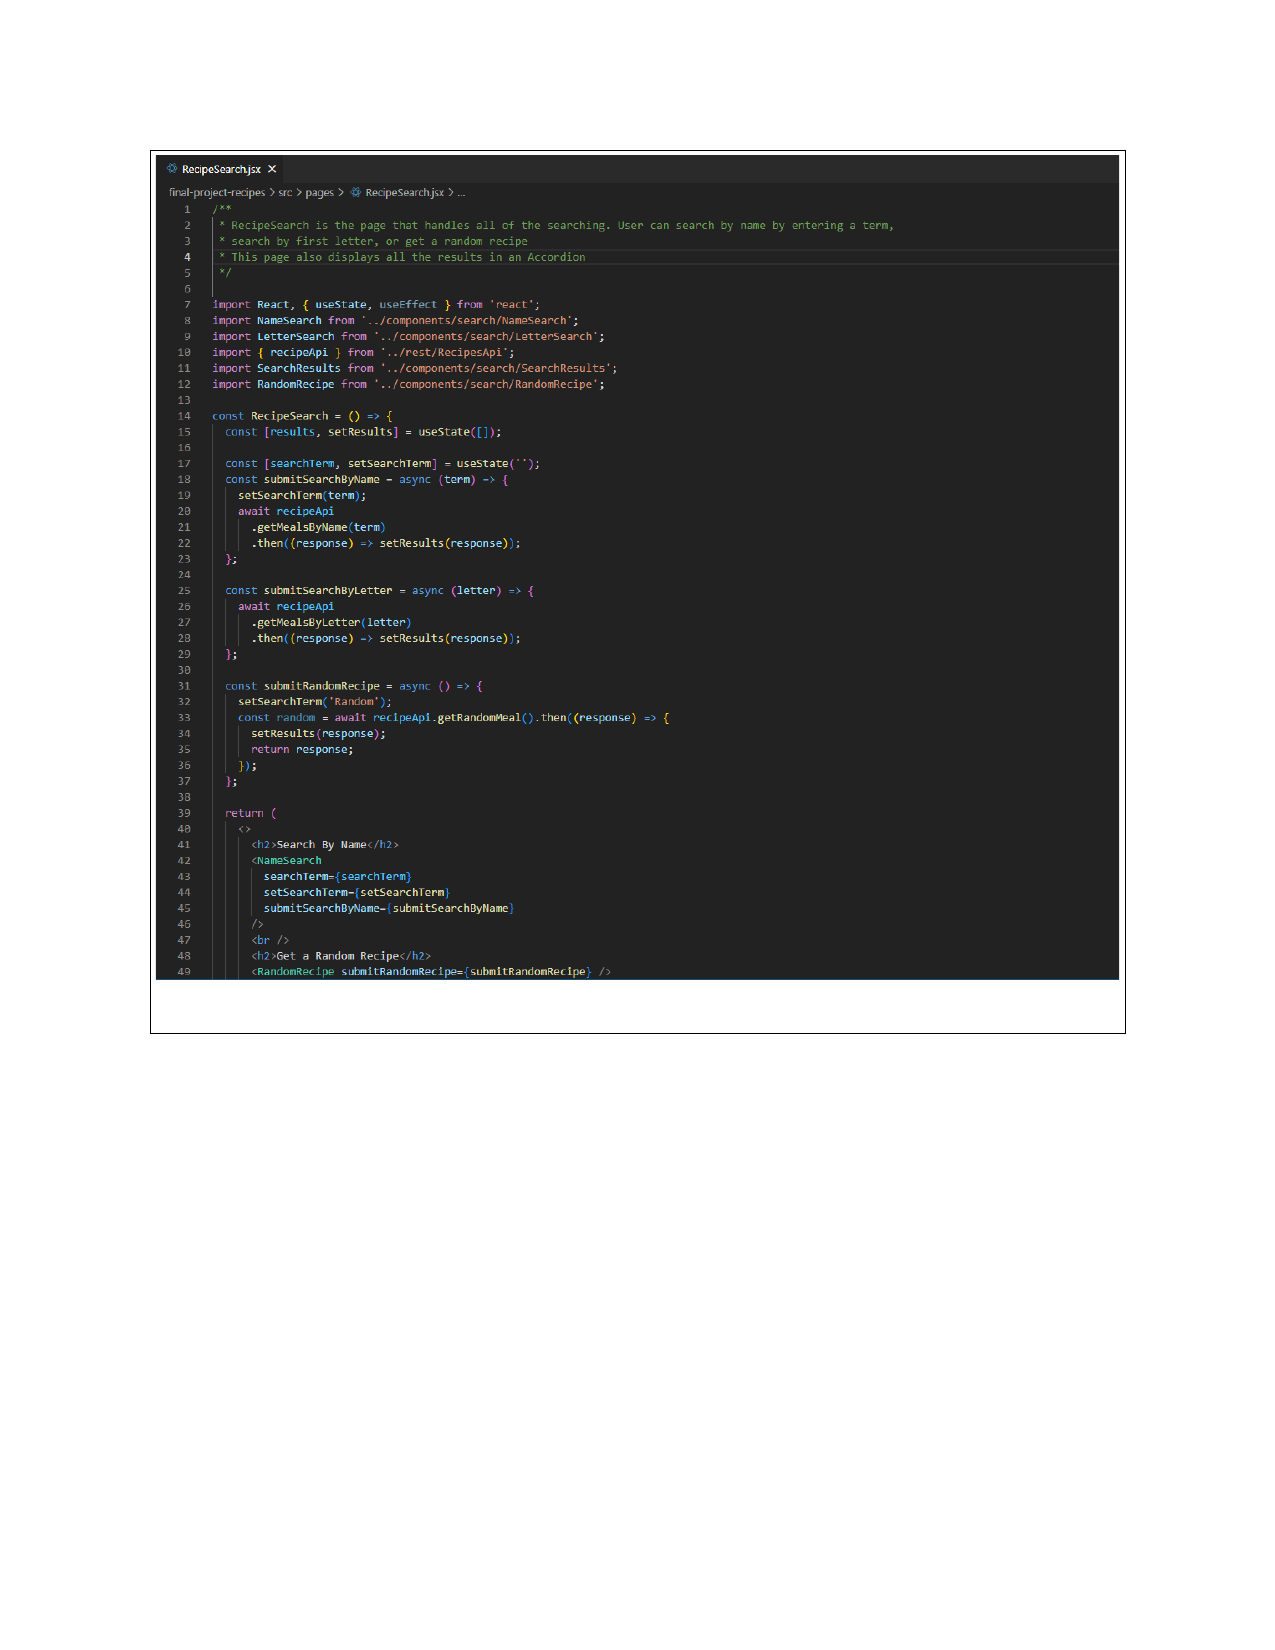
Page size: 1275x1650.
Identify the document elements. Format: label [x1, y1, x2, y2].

picture [155, 155, 1120, 980]
table_cell [151, 151, 1125, 1033]
